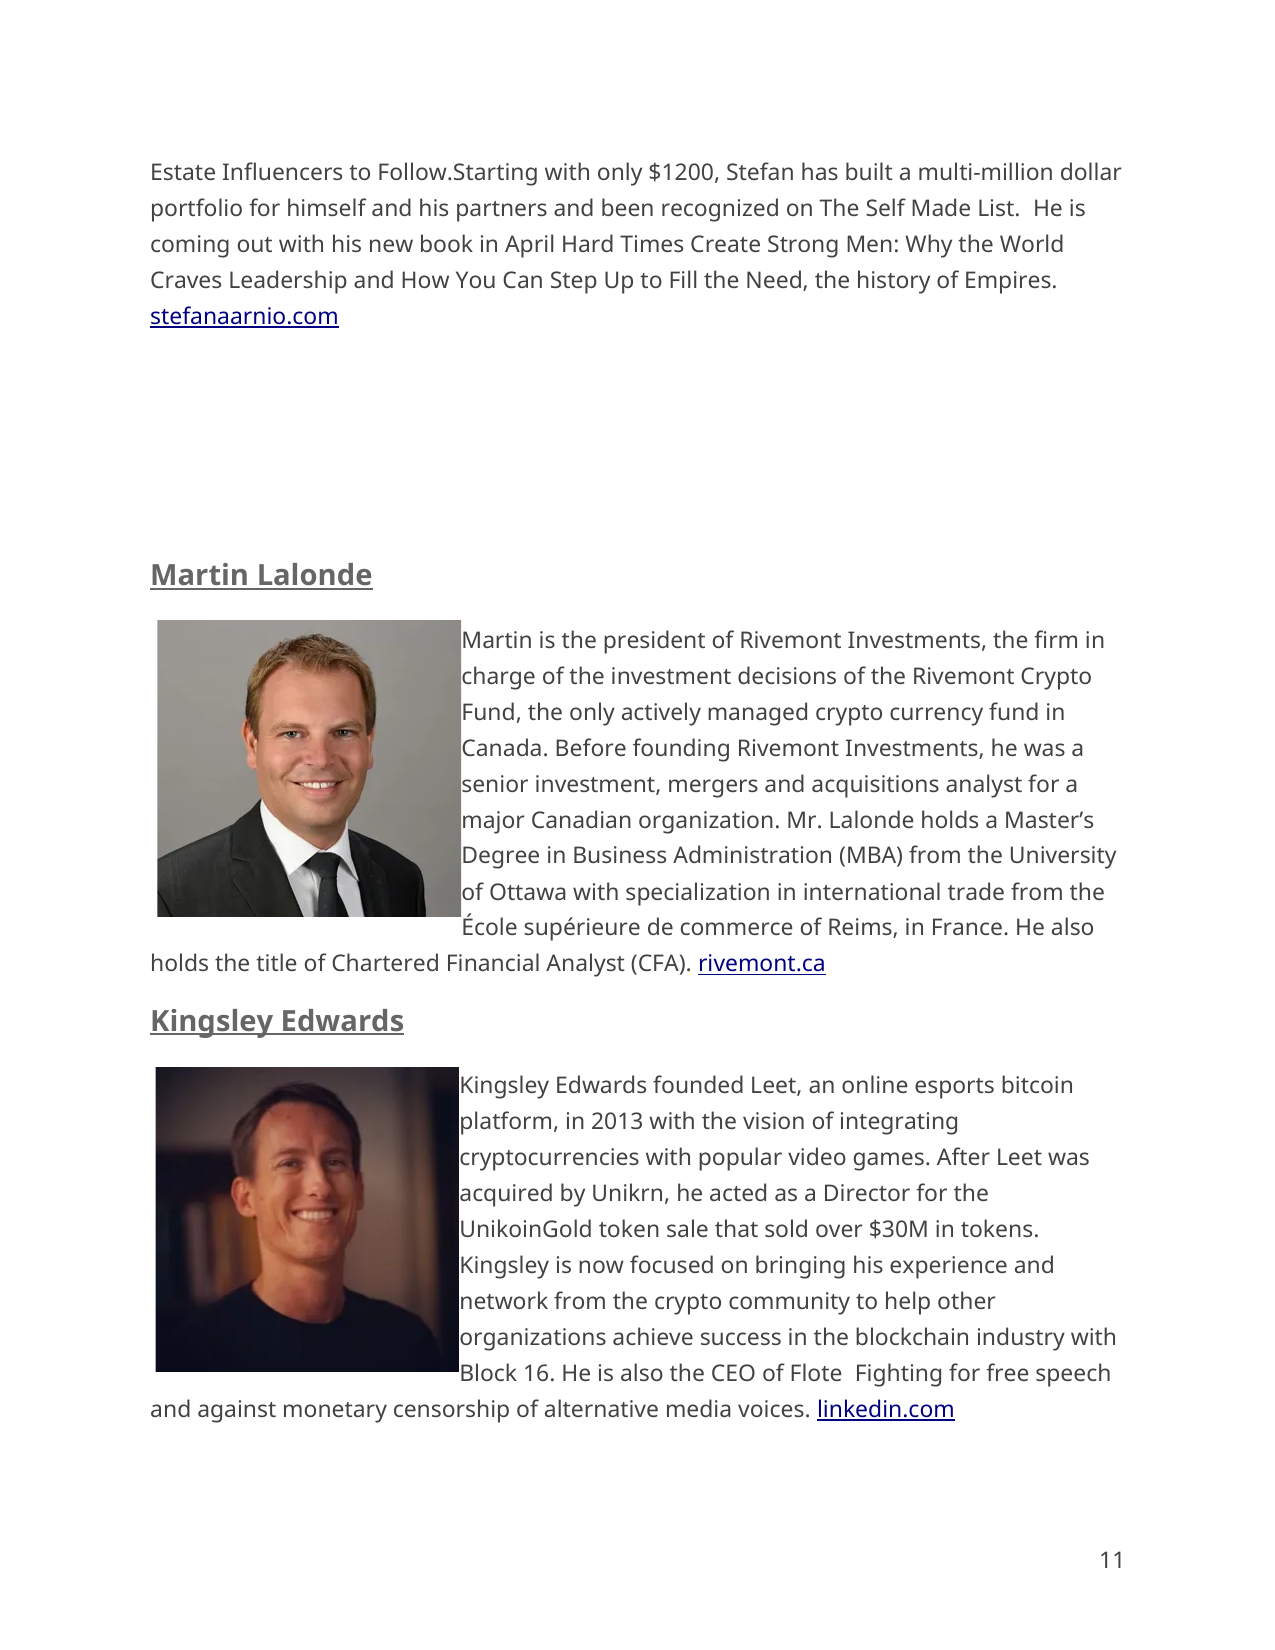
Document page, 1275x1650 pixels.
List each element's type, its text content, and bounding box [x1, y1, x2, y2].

text Estate Influencers to Follow.Starting with only $1200, Stefan has built a multi-million dollar portfolio for himself and his partners and been recognized on The Self Made List. He is coming out with his new book in April Hard Times Create Strong Men: Why the World Craves Leadership and How You Can Step Up to Fill the Need, the history of Empires. stefanaarnio.com [150, 156, 1125, 331]
picture [155, 1067, 459, 1372]
picture [157, 620, 462, 917]
subtitle Kingsley Edwards [150, 1000, 1125, 1039]
text Kingsley Edwards founded Leet, an online esports bitcoin platform, in 2013 with the vision of integrating cryptocurrencies with popular video games. After Leet was acquired by Unikrn, he acted as a Director for the UnikoinGold token sale that sold over $30M in tokens. Kingsley is now focused on bringing his experience and network from the crypto community to help other organizations achieve success in the blockchain industry with Block 16. He is also the CEO of Flote Fighting for free speech and against monetary censorship of alternative media voices. linkedin.com [150, 1069, 1125, 1424]
text Martin is the president of Rivemont Investments, the firm in charge of the investment decisions of the Rivemont Crypto Fund, the only actively managed crypto currency fund in Canada. Before founding Rivemont Investments, he was a senior investment, mergers and acquisitions analyst for a major Canadian organization. Mr. Lalonde holds a Master’s Degree in Business Administration (MBA) from the University of Ottawa with specialization in international trade from the École supérieure de commerce of Reims, in France. He also holds the title of Chartered Financial Analyst (CFA). rivemont.ca [150, 624, 1125, 978]
subtitle Martin Lalonde [150, 555, 1125, 594]
